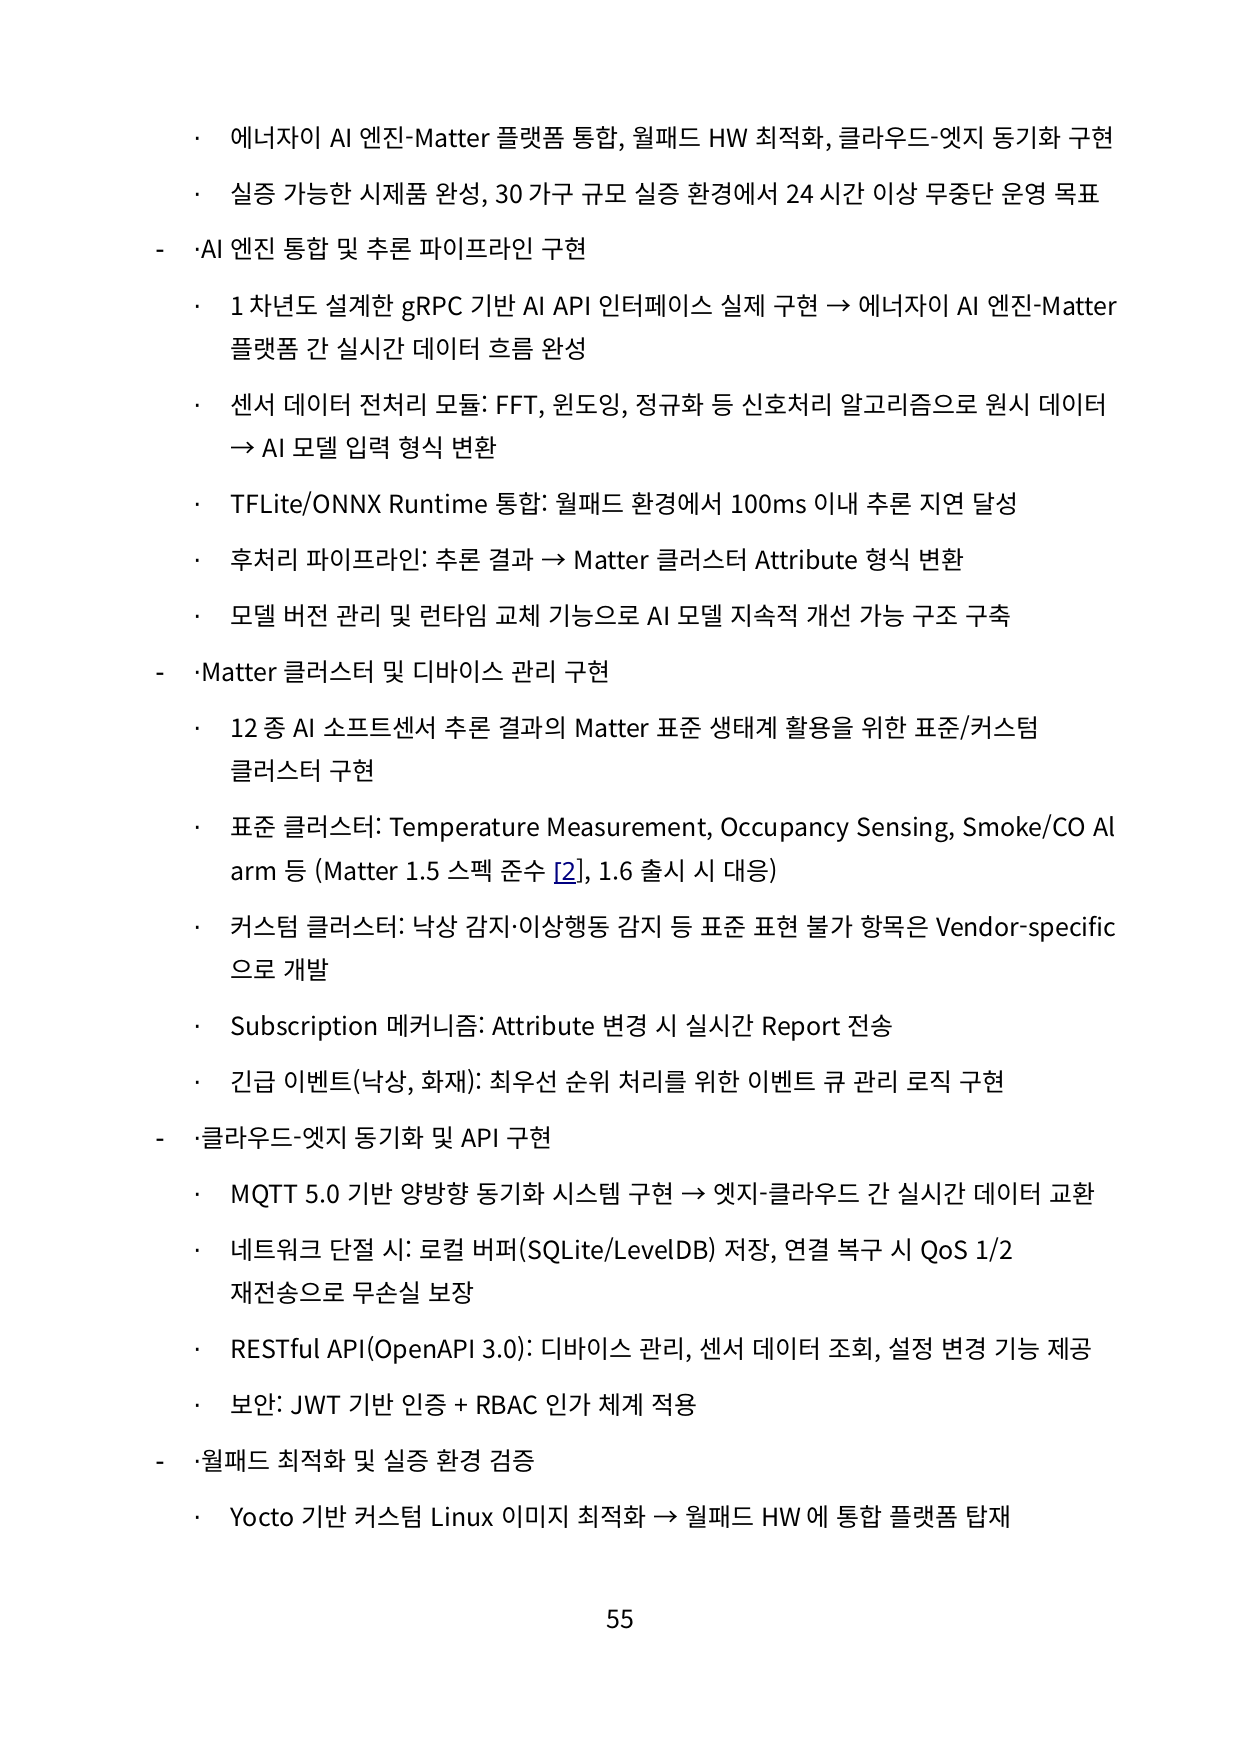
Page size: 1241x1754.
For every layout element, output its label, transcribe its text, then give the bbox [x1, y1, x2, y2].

list Subscription 메커니즘: Attribute 변경 시 실시간 Report 전송 [193, 1007, 1122, 1043]
list RESTful API(OpenAPI 3.0): 디바이스 관리, 센서 데이터 조회, 설정 변경 기능 제공 [193, 1330, 1122, 1366]
list 에너자이 AI 엔진-Matter 플랫폼 통합, 월패드 HW 최적화, 클라우드-엣지 동기화 구현 [193, 118, 1122, 154]
list 네트워크 단절 시: 로컬 버퍼(SQLite/LevelDB) 저장, 연결 복구 시 QoS 1/2 재전송으로 무손실 보장 [193, 1230, 1122, 1310]
list TFLite/ONNX Runtime 통합: 월패드 환경에서 100ms 이내 추론 지연 달성 [193, 485, 1122, 521]
list 12종 AI 소프트센서 추론 결과의 Matter 표준 생태계 활용을 위한 표준/커스텀 클러스터 구현 [193, 708, 1122, 788]
list 표준 클러스터: Temperature Measurement, Occupancy Sensing, Smoke/CO Alarm 등 (Matter 1.5 스펙 준수 [2], 1.6 출시 시 대응) [193, 808, 1122, 887]
list 센서 데이터 전처리 모듈: FFT, 윈도잉, 정규화 등 신호처리 알고리즘으로 원시 데이터 → AI 모델 입력 형식 변환 [193, 385, 1122, 465]
list ⋅Matter 클러스터 및 디바이스 관리 구현 [156, 652, 1122, 689]
list 커스텀 클러스터: 낙상 감지·이상행동 감지 등 표준 표현 불가 항목은 Vendor-specific으로 개발 [193, 907, 1122, 987]
list 실증 가능한 시제품 완성, 30가구 규모 실증 환경에서 24시간 이상 무중단 운영 목표 [193, 174, 1122, 210]
list 모델 버전 관리 및 런타임 교체 기능으로 AI 모델 지속적 개선 가능 구조 구축 [193, 597, 1122, 633]
list Yocto 기반 커스텀 Linux 이미지 최적화 → 월패드 HW에 통합 플랫폼 탑재 [193, 1497, 1122, 1534]
list ⋅클라우드-엣지 동기화 및 API 구현 [156, 1118, 1122, 1155]
list MQTT 5.0 기반 양방향 동기화 시스템 구현 → 엣지-클라우드 간 실시간 데이터 교환 [193, 1174, 1122, 1211]
list 1차년도 설계한 gRPC 기반 AI API 인터페이스 실제 구현 → 에너자이 AI 엔진-Matter 플랫폼 간 실시간 데이터 흐름 완성 [193, 286, 1122, 366]
list ⋅AI 엔진 통합 및 추론 파이프라인 구현 [156, 230, 1122, 266]
list 긴급 이벤트(낙상, 화재): 최우선 순위 처리를 위한 이벤트 큐 관리 로직 구현 [193, 1062, 1122, 1099]
list 후처리 파이프라인: 추론 결과 → Matter 클러스터 Attribute 형식 변환 [193, 541, 1122, 577]
list ⋅월패드 최적화 및 실증 환경 검증 [156, 1442, 1122, 1478]
list 보안: JWT 기반 인증 + RBAC 인가 체계 적용 [193, 1386, 1122, 1422]
